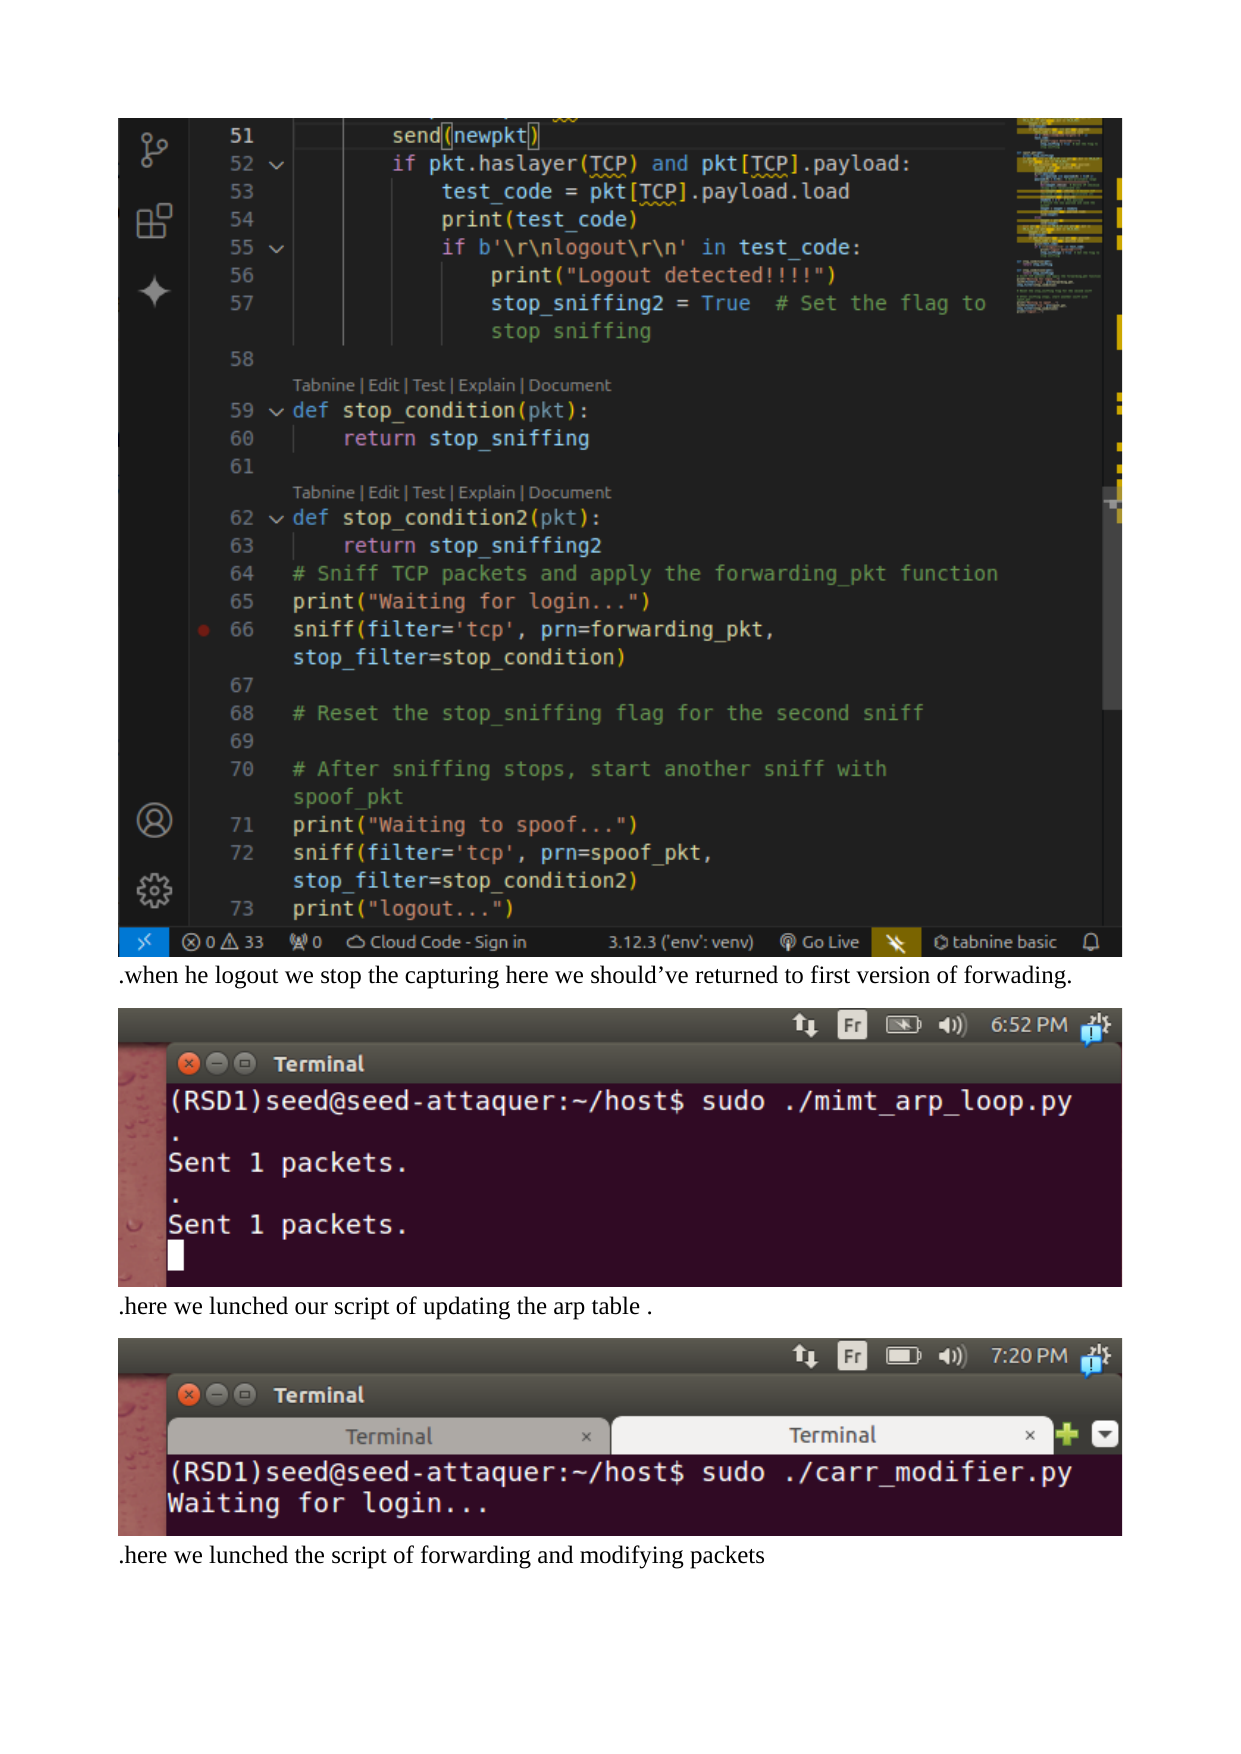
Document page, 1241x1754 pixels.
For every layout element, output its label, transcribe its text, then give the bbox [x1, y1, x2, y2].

picture [118, 1338, 1123, 1536]
text .here we lunched our script of updating the arp table . [118, 1287, 1122, 1320]
text .when he logout we stop the capturing here we should’ve returned to first version of forwading. [118, 957, 1122, 989]
picture [118, 118, 1123, 957]
picture [118, 1008, 1123, 1287]
text .here we lunched the script of forwarding and modifying packets [118, 1536, 1122, 1568]
